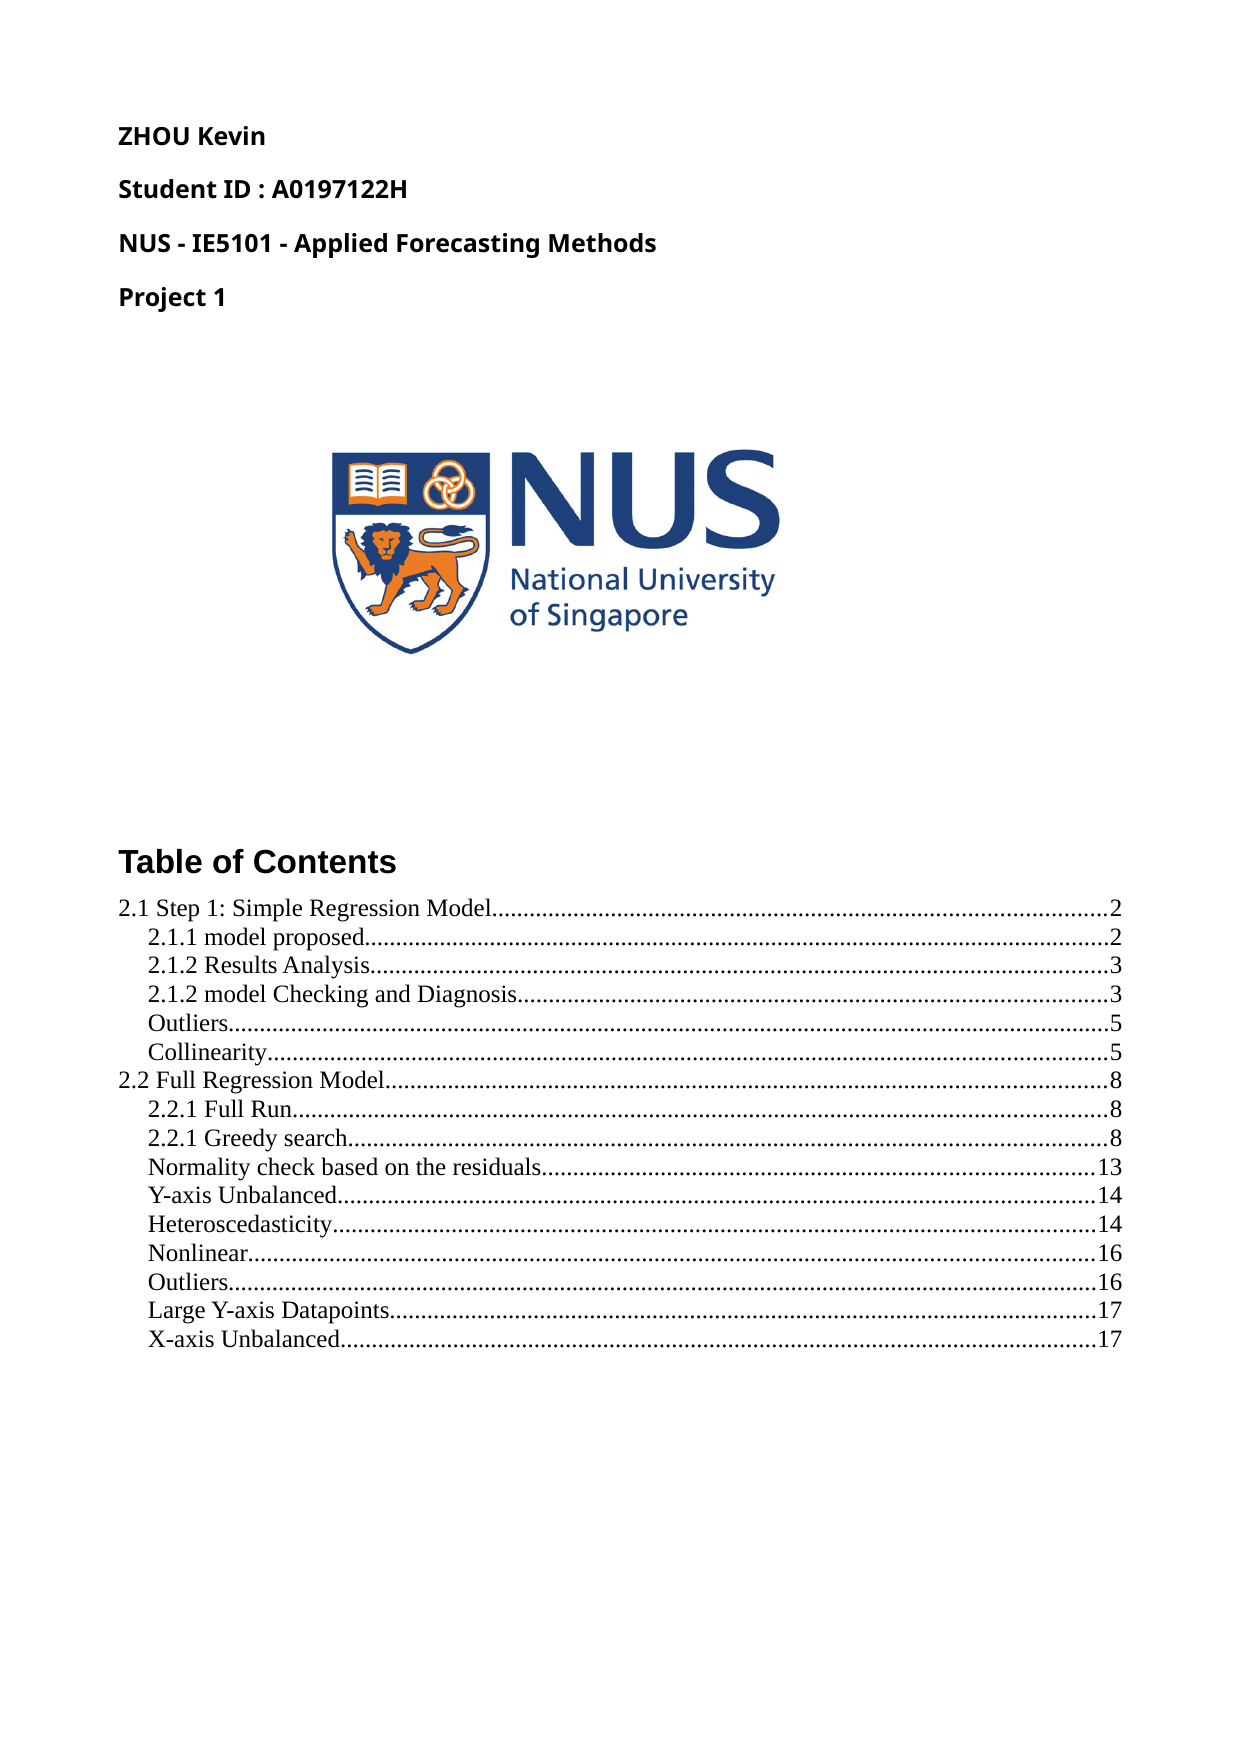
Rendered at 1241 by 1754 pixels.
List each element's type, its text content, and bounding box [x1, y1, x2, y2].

text Outliers 5 [148, 1008, 1122, 1037]
text Collinearity 5 [148, 1037, 1122, 1065]
text Large Y-axis Datapoints 17 [148, 1295, 1122, 1324]
text X-axis Unbalanced 17 [148, 1324, 1122, 1353]
text 2.1.1 model proposed 2 [148, 922, 1122, 950]
text 2.1.2 Results Analysis 3 [148, 950, 1122, 979]
subtitle Table of Contents [118, 842, 1122, 880]
text 2.2.1 Greedy search 8 [148, 1123, 1122, 1152]
text Normality check based on the residuals 13 [148, 1152, 1122, 1180]
text 2.1.2 model Checking and Diagnosis 3 [148, 979, 1122, 1008]
text Nonlinear 16 [148, 1238, 1122, 1267]
text 2.2.1 Full Run 8 [148, 1094, 1122, 1123]
text Student ID : A0197122H [118, 172, 1122, 206]
text ZHOU Kevin [118, 118, 1122, 152]
text 2.2 Full Regression Model 8 [118, 1065, 1122, 1094]
text Outliers 16 [148, 1267, 1122, 1295]
text Project 1 [118, 279, 1122, 313]
text NUS - IE5101 - Applied Forecasting Methods [118, 226, 1122, 260]
picture [179, 356, 932, 752]
text 2.1 Step 1: Simple Regression Model 2 [118, 893, 1122, 922]
text Y-axis Unbalanced 14 [148, 1180, 1122, 1209]
text Heteroscedasticity 14 [148, 1209, 1122, 1238]
